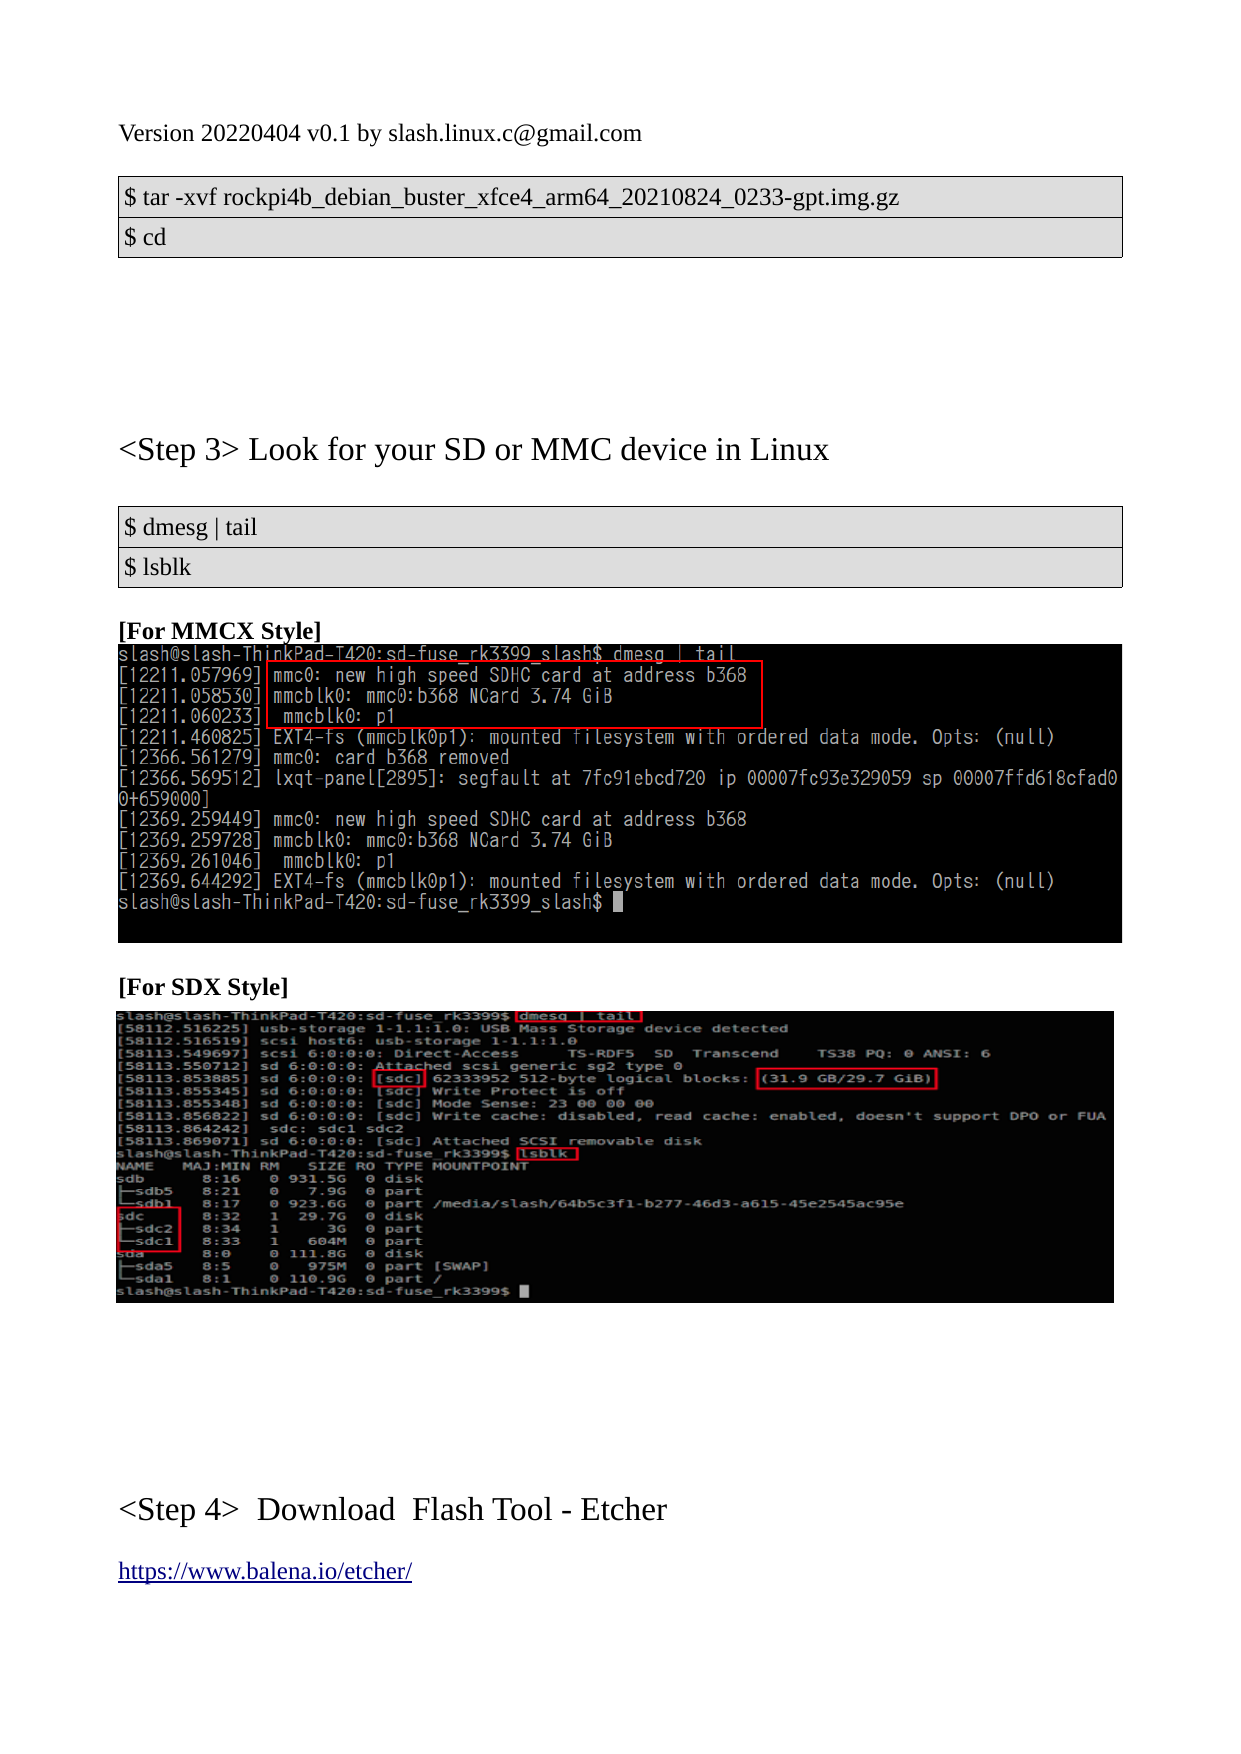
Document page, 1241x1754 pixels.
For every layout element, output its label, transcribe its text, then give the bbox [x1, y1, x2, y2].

text [For SDX Style] [118, 972, 1122, 1029]
picture [116, 1011, 1114, 1303]
table_cell $ cd [119, 218, 1122, 257]
text <Step 3> Look for your SD or MMC device in Linux [118, 429, 1122, 468]
text <Step 4> Download Flash Tool - Etcher [118, 1489, 1122, 1527]
text \ [1114, 1058, 1122, 1087]
picture [118, 644, 1123, 943]
table_header $ dmesg | tail [119, 507, 1122, 547]
text [For MMCX Style] [118, 616, 1122, 644]
text https://www.balena.io/etcher/ [118, 1556, 1122, 1585]
table_cell $ lsblk [119, 548, 1122, 587]
table_cell $ tar -xvf rockpi4b_debian_buster_xfce4_arm64_20210824_0233-gpt.img.gz [119, 177, 1122, 217]
